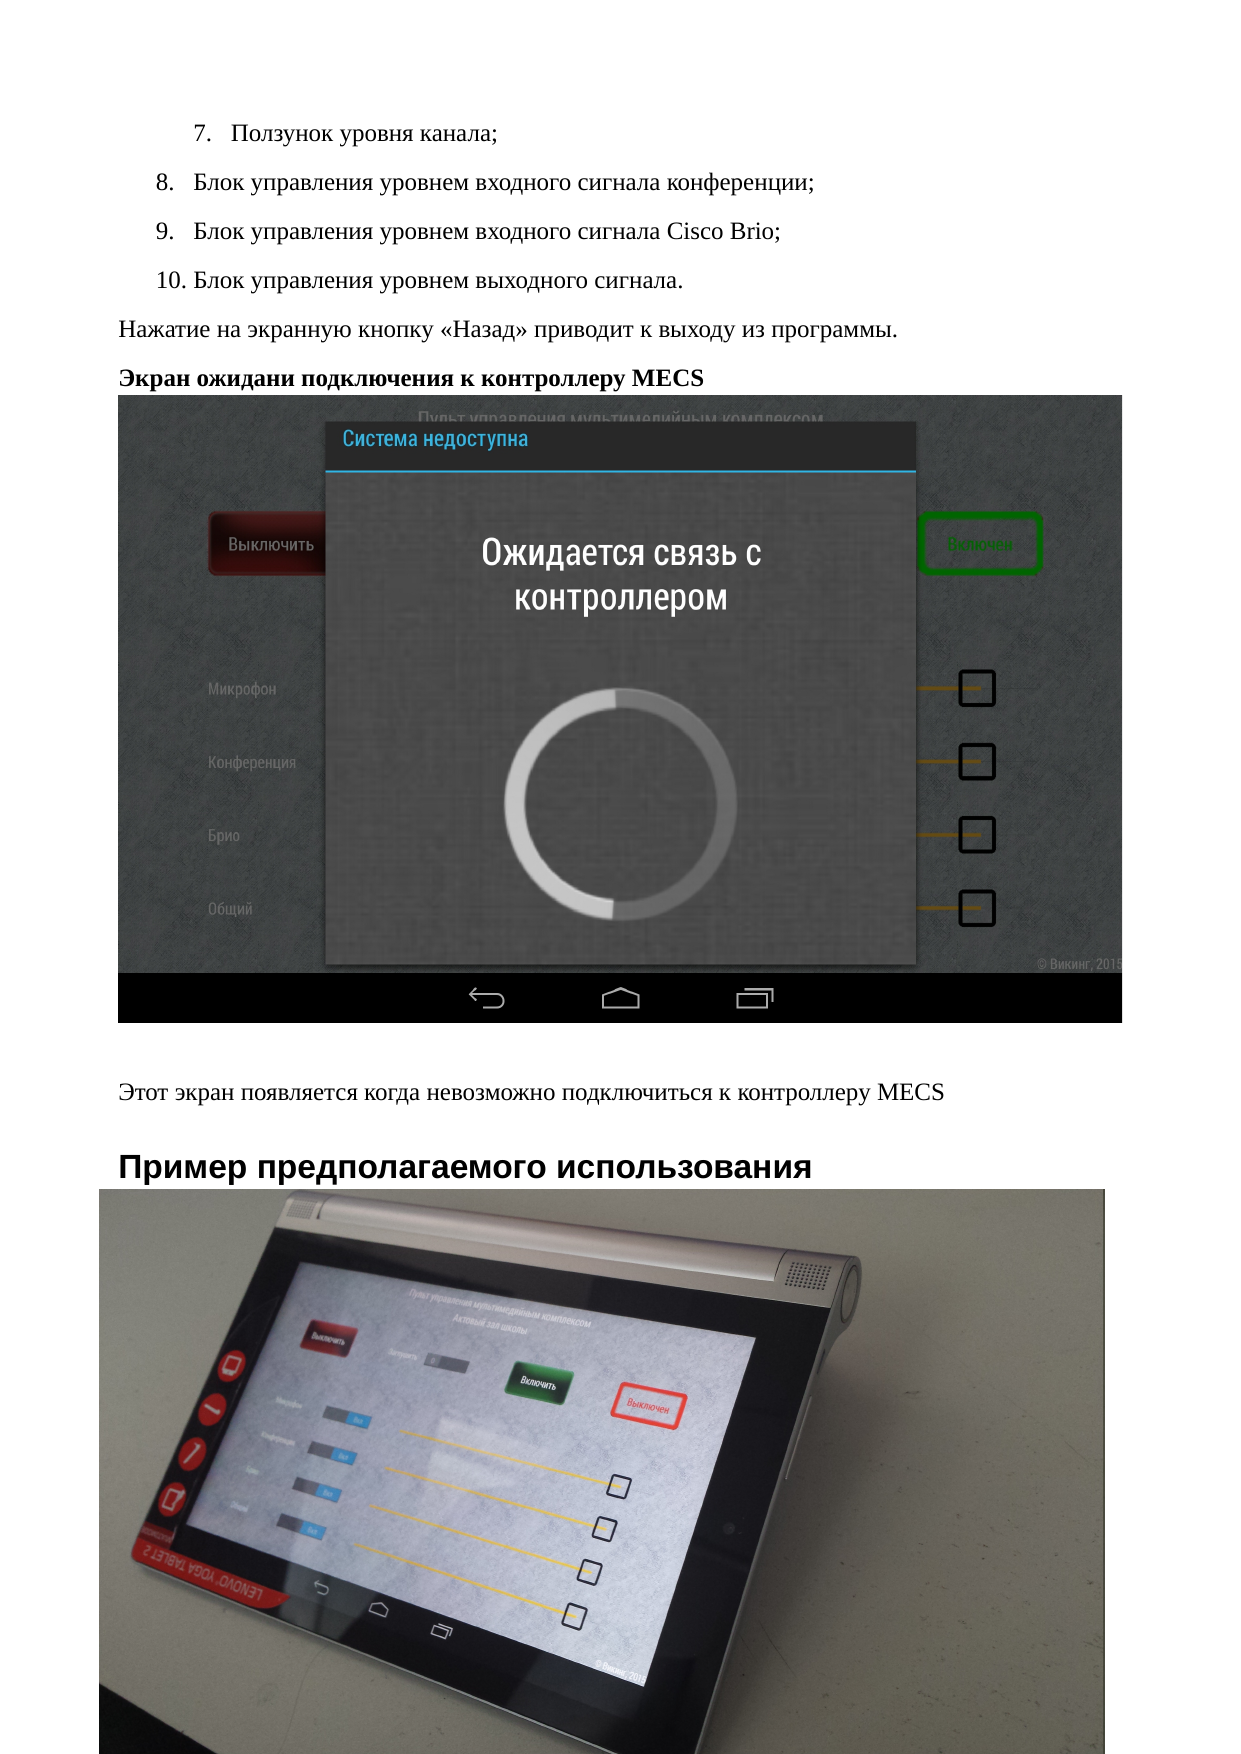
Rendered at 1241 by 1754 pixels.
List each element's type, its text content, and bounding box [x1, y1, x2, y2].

list Блок управления уровнем входного сигнала Cisco Brio; [156, 216, 1122, 245]
text Нажатие на экранную кнопку «Назад» приводит к выходу из программы. [118, 314, 1122, 343]
subtitle Пример предполагаемого использования [118, 1147, 1122, 1186]
picture [99, 1189, 1105, 1754]
list Блок управления уровнем входного сигнала конференции; [156, 167, 1122, 196]
picture [118, 395, 1123, 1023]
text Экран ожидани подключения к контроллеру MECS [118, 363, 1122, 392]
text Этот экран появляется когда невозможно подключиться к контроллеру MECS [118, 1077, 1122, 1106]
list Ползунок уровня канала; [193, 118, 1122, 147]
list Блок управления уровнем выходного сигнала. [156, 265, 1122, 294]
